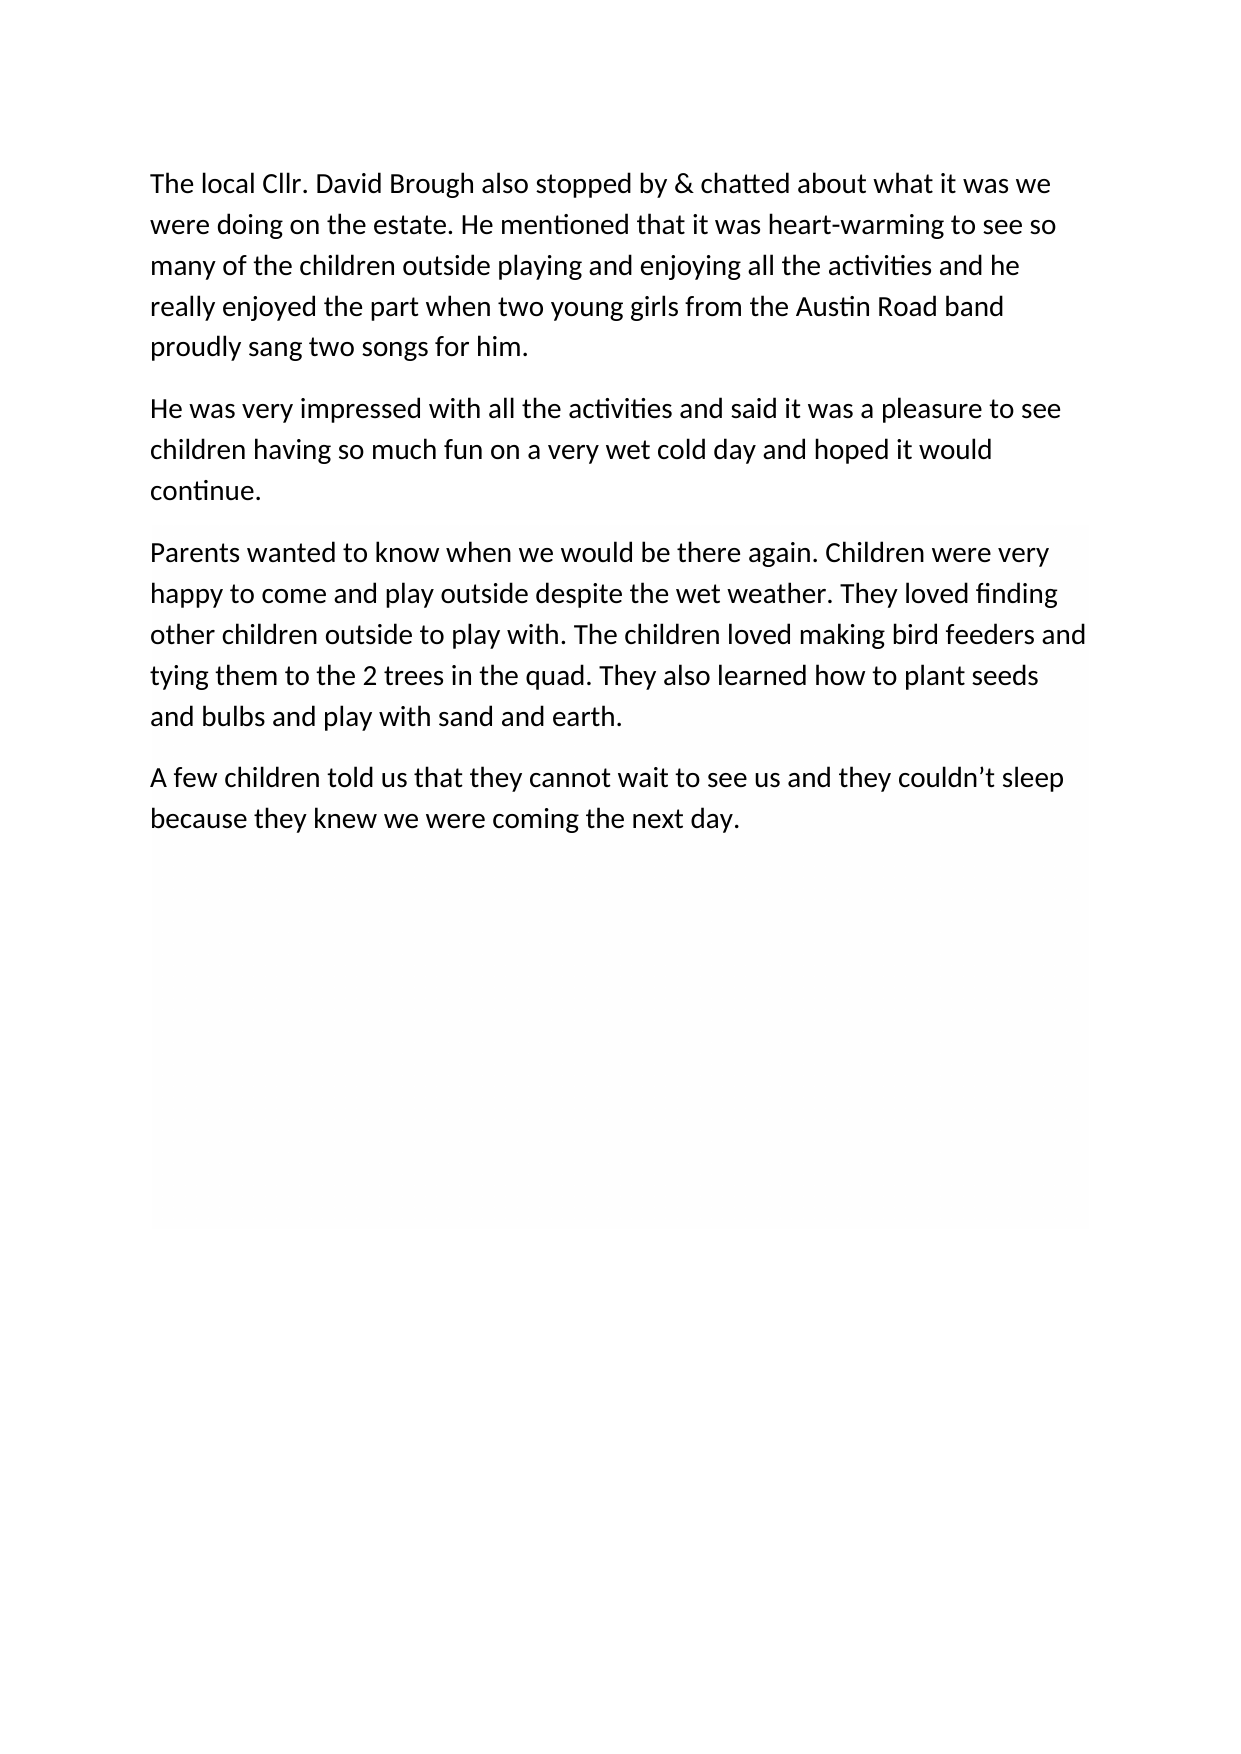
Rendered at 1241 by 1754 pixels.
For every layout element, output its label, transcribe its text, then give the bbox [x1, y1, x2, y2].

text The local Cllr. David Brough also stopped by & chatted about what it was we were doing on the estate. He mentioned that it was heart-warming to see so many of the children outside playing and enjoying all the activities and he really enjoyed the part when two young girls from the Austin Road band proudly sang two songs for him. [150, 165, 1090, 364]
text He was very impressed with all the activities and said it was a pleasure to see children having so much fun on a very wet cold day and hoped it would continue. [150, 390, 1090, 508]
